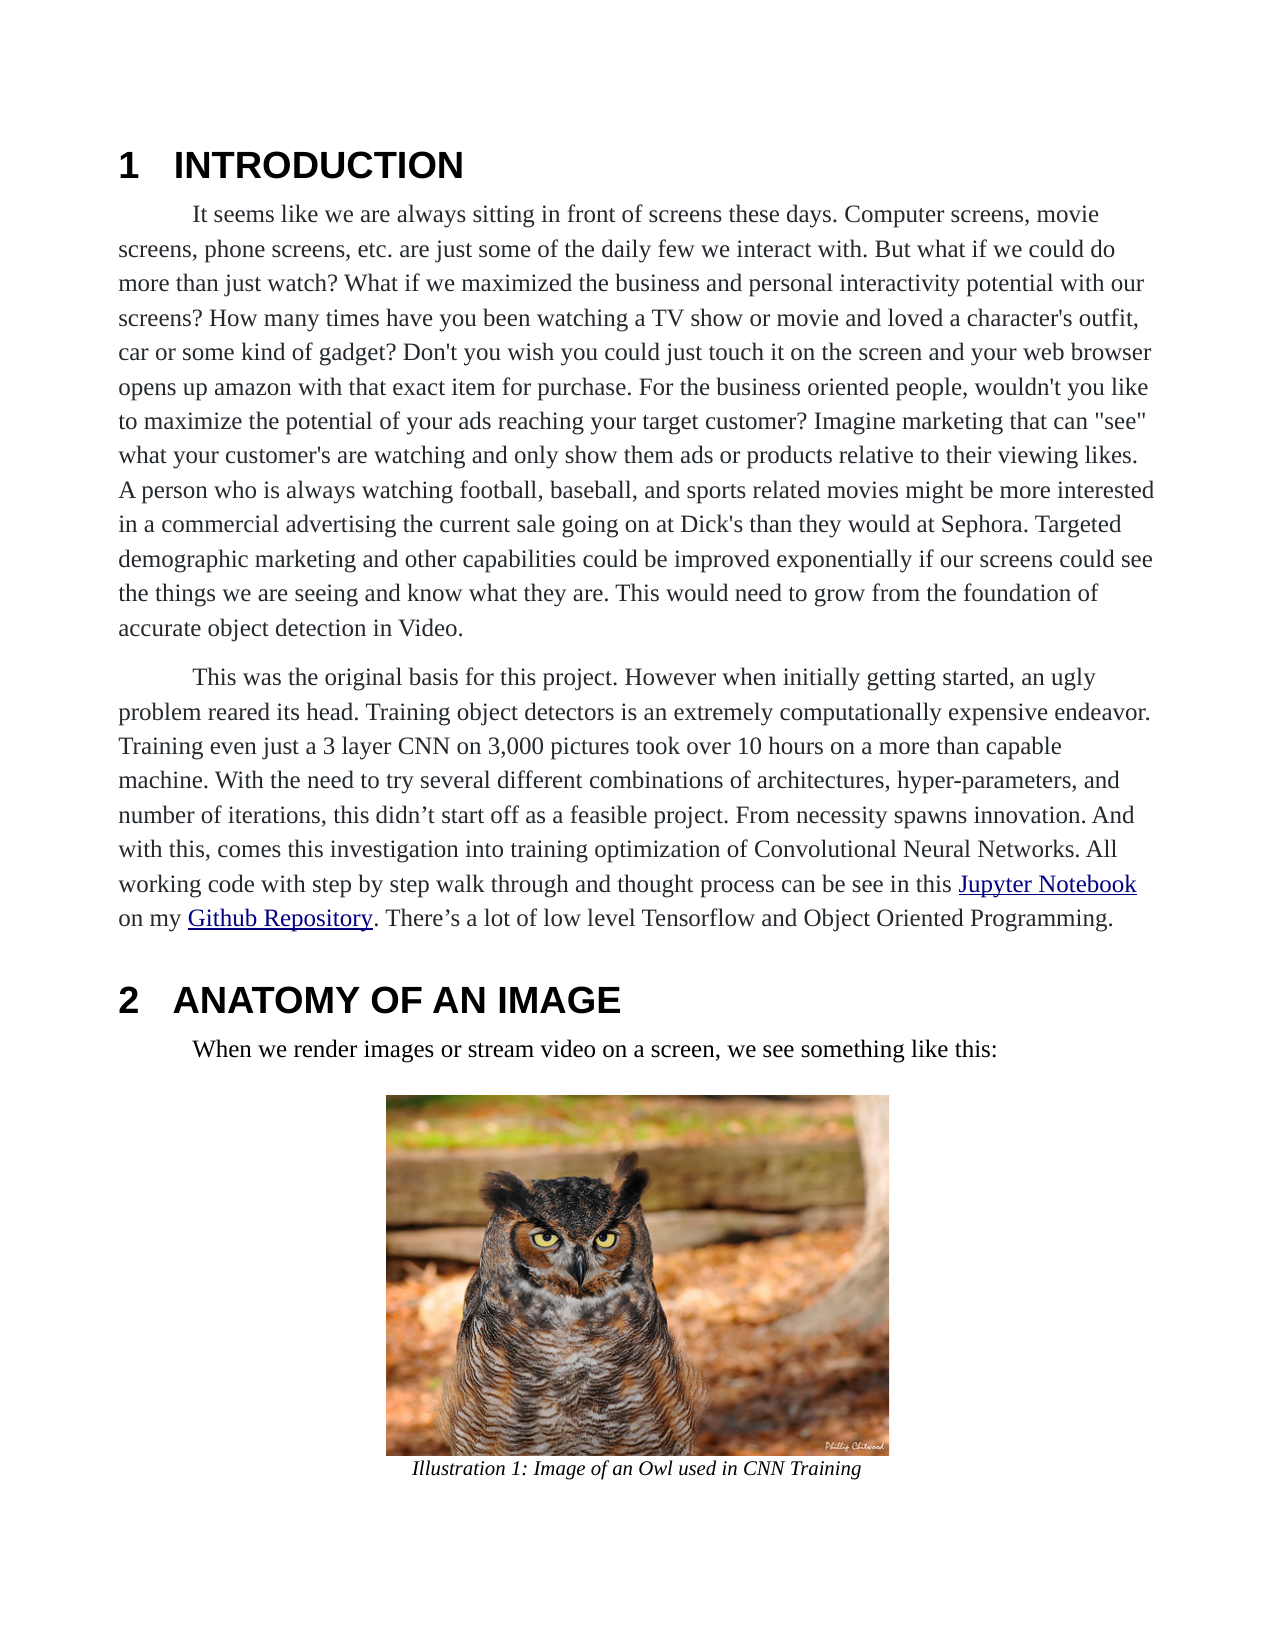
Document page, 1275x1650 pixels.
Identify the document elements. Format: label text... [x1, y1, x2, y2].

text This was the original basis for this project. However when initially getting started, an ugly problem reared its head. Training object detectors is an extremely computationally expensive endeavor. Training even just a 3 layer CNN on 3,000 pictures took over 10 hours on a more than capable machine. With the need to try several different combinations of architectures, hyper-parameters, and number of iterations, this didn’t start off as a feasible project. From necessity spawns innovation. And with this, comes this investigation into training optimization of Convolutional Neural Networks. All working code with step by step walk through and thought process can be see in this Jupyter Notebook on my Github Repository. There’s a lot of low level Tensorflow and Object Oriented Programming. [118, 662, 1157, 932]
picture [386, 1095, 890, 1456]
text It seems like we are always sitting in front of screens these days. Computer screens, movie screens, phone screens, etc. are just some of the daily few we interact with. But what if we could do more than just watch? What if we maximized the business and personal interactivity potential with our screens? How many times have you been watching a TV show or movie and loved a character's outfit, car or some kind of gadget? Don't you wish you could just touch it on the screen and your web browser opens up amazon with that exact item for purchase. For the business oriented people, wouldn't you like to maximize the potential of your ads reaching your target customer? Imagine marketing that can "see" what your customer's are watching and only show them ads or products relative to their viewing likes. A person who is always watching football, baseball, and sports related movies might be more interested in a commercial advertising the current sale going on at Dick's than they would at Sephora. Targeted demographic marketing and other capabilities could be improved exponentially if our screens could see the things we are seeing and know what they are. This would need to grow from the foundation of accurate object detection in Video. [118, 199, 1157, 642]
text Illustration 1: Image of an Owl used in CNN Training [386, 1456, 889, 1479]
subtitle INTRODUCTION [118, 143, 1157, 187]
text When we render images or stream video on a screen, we see something like this: [118, 1034, 1157, 1062]
subtitle ANATOMY OF AN IMAGE [118, 977, 1157, 1021]
